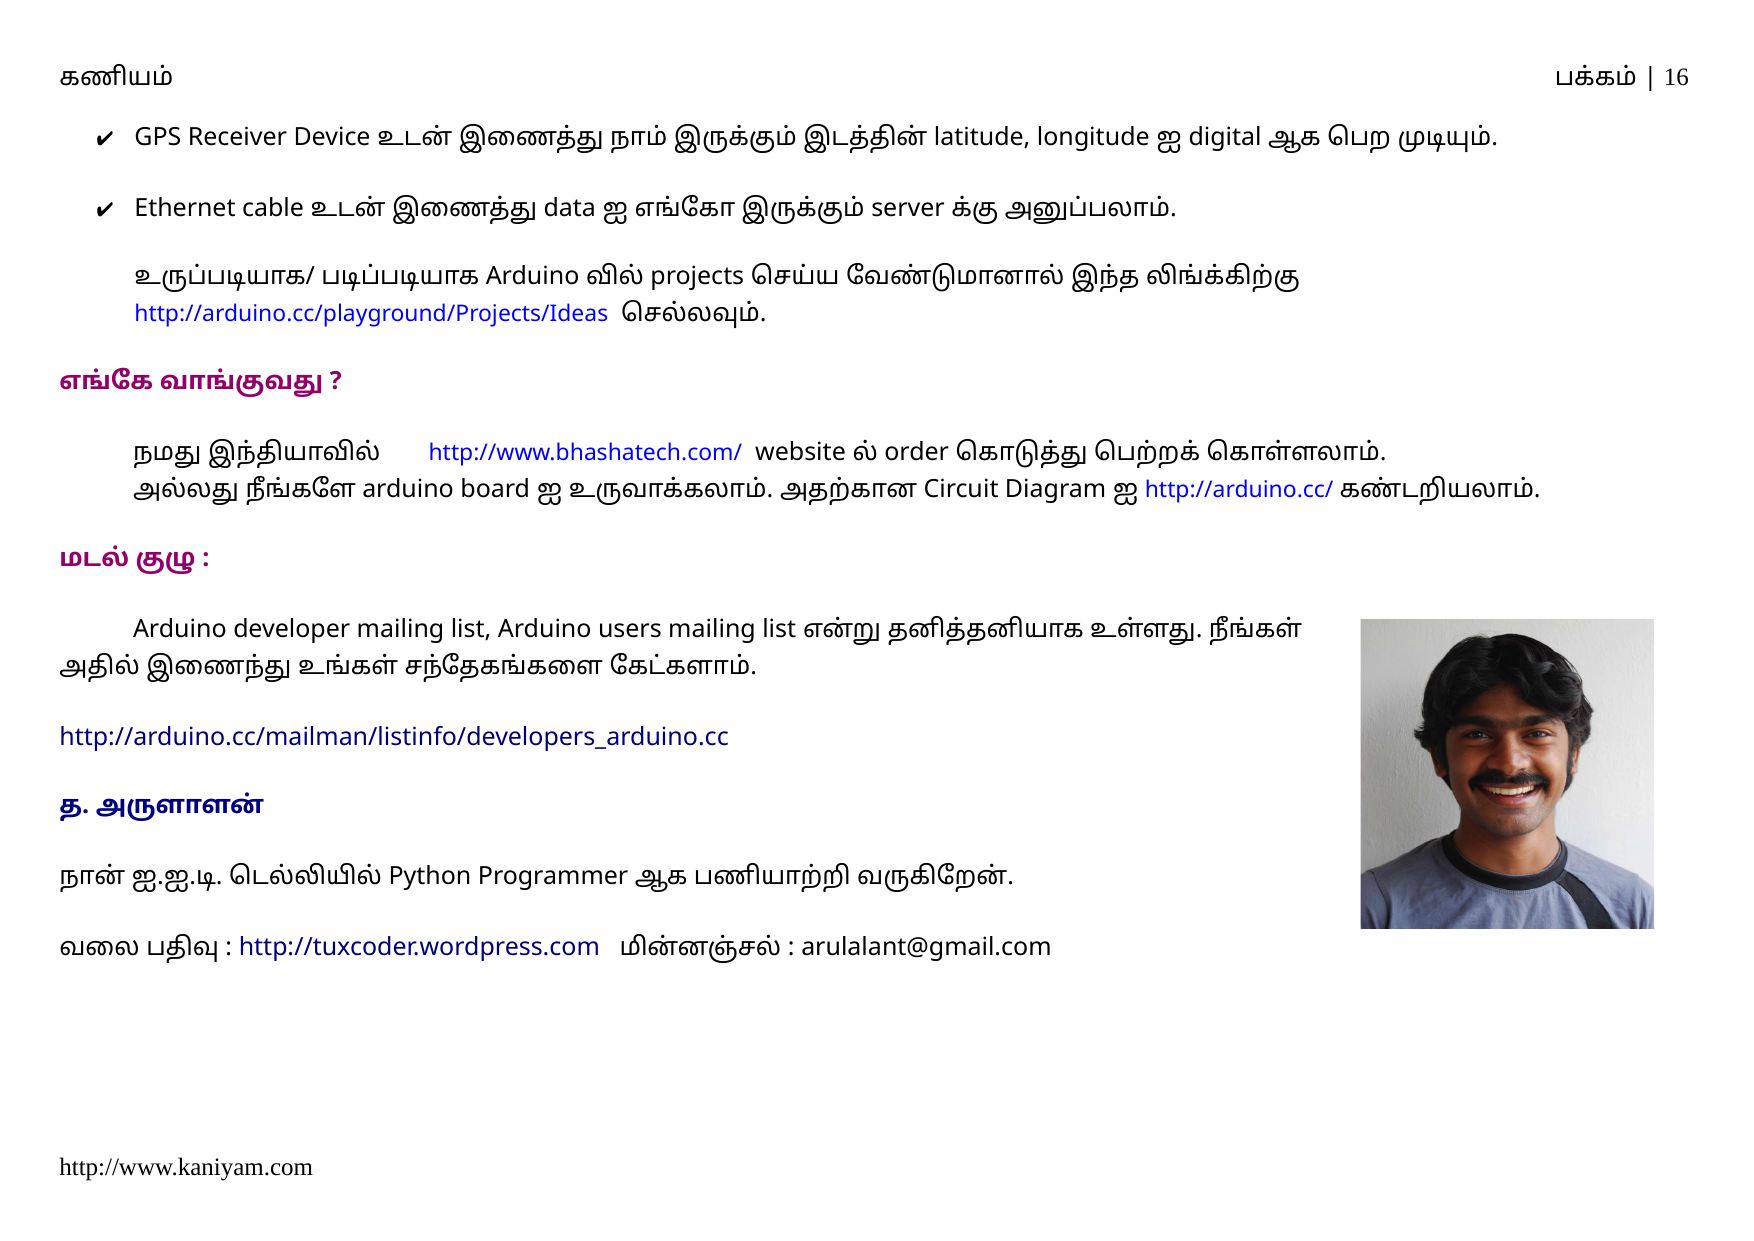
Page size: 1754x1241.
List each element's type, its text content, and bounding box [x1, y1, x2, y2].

text [1655, 857, 1695, 928]
text http://arduino.cc/mailman/listinfo/developers_arduino.cc [59, 718, 1360, 752]
list Ethernet cable உடன் இணைத்து data ஐ எங்கோ இருக்கும் server க்கு அனுப்பலாம். [97, 189, 1695, 227]
text த. அருளாளன் [59, 786, 1360, 823]
text நமது இந்தியாவில் http://www.bhashatech.com/ website ல் order கொடுத்து பெற்றக் கொள்ளலாம். [59, 434, 1695, 471]
text Arduino developer mailing list, Arduino users mailing list என்று தனித்தனியாக உள்ளது. நீங்கள் அதில் இணைந்து உங்கள் சந்தேகங்களை கேட்களாம். [59, 610, 1695, 684]
text அல்லது நீங்களே arduino board ஐ உருவாக்கலாம். அதற்கான Circuit Diagram ஐ http://arduino.cc/ கண்டறியலாம். [59, 471, 1695, 508]
text மடல் குழு : [59, 539, 1695, 576]
text எங்கே வாங்குவது ? [59, 363, 1695, 400]
picture [1360, 619, 1655, 929]
text [1655, 718, 1695, 752]
text [1655, 786, 1695, 823]
list உருப்படியாக/ படிப்படியாக Arduino வில் projects செய்ய வேண்டுமானால் இந்த லிங்க்கிற்கு http://arduino.cc/playground/Projects/Ideas செல்லவும். [97, 258, 1695, 332]
text வலை பதிவு : http://tuxcoder.wordpress.com மின்னஞ்சல் : arulalant@gmail.com [59, 928, 1695, 966]
text நான் ஐ.ஐ.டி. டெல்லியில் Python Programmer ஆக பணியாற்றி வருகிறேன். [59, 857, 1360, 928]
list GPS Receiver Device உடன் இணைத்து நாம் இருக்கும் இடத்தின் latitude, longitude ஐ digital ஆக பெற முடியும். [97, 118, 1695, 156]
